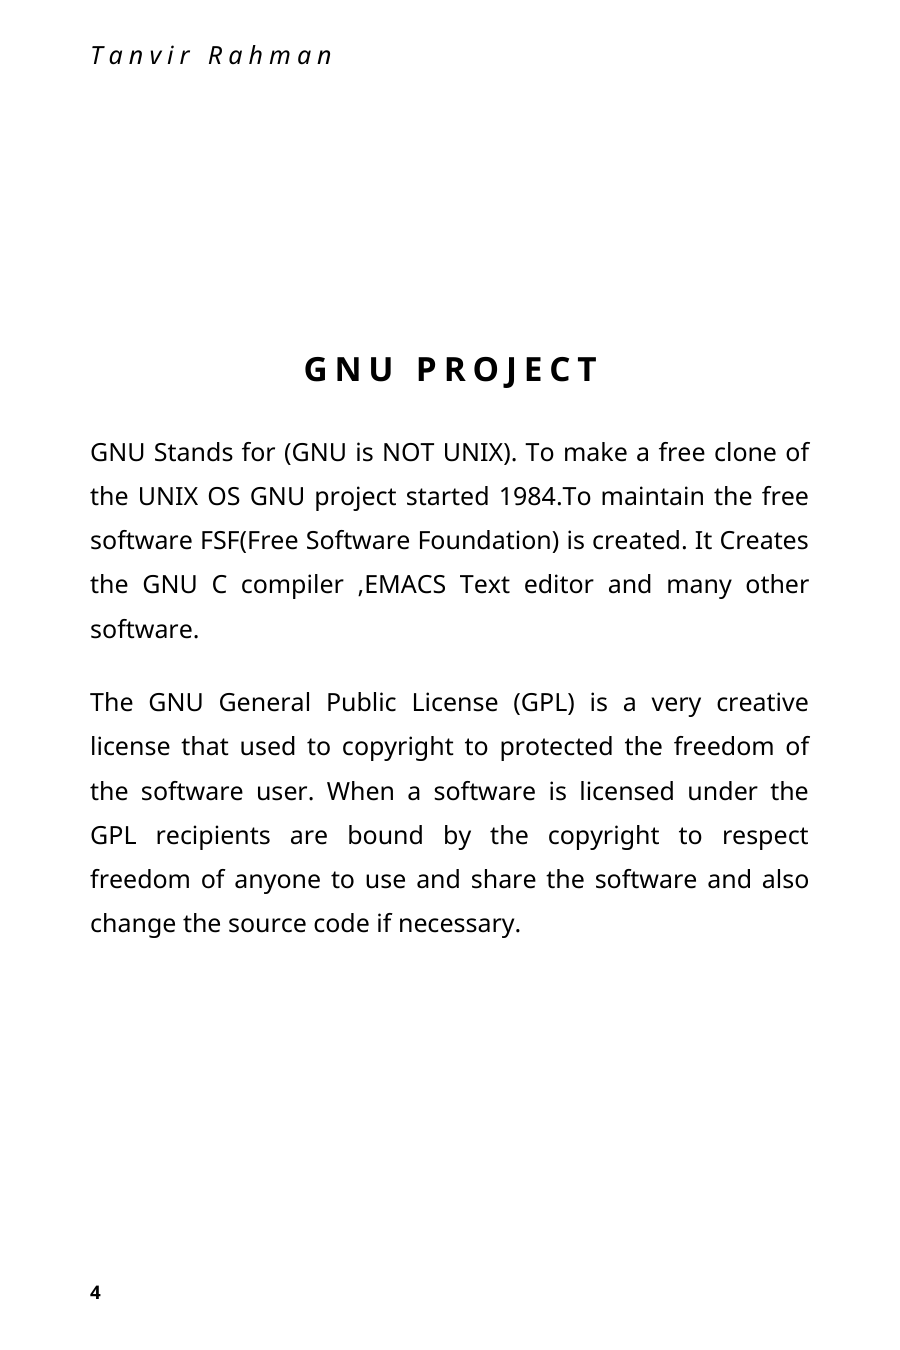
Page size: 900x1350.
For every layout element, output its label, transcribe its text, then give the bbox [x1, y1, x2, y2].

subtitle GNU PROJECT [90, 346, 810, 392]
text GNU Stands for (GNU is NOT UNIX). To make a free clone of the UNIX OS GNU project started 1984.To maintain the free software FSF(Free Software Foundation) is created. It Creates the GNU C compiler ,EMACS Text editor and many other software. [90, 434, 810, 645]
text The GNU General Public License (GPL) is a very creative license that used to copyright to protected the freedom of the software user. When a software is licensed under the GPL recipients are bound by the copyright to respect freedom of anyone to use and share the software and also change the source code if necessary. [90, 685, 810, 940]
